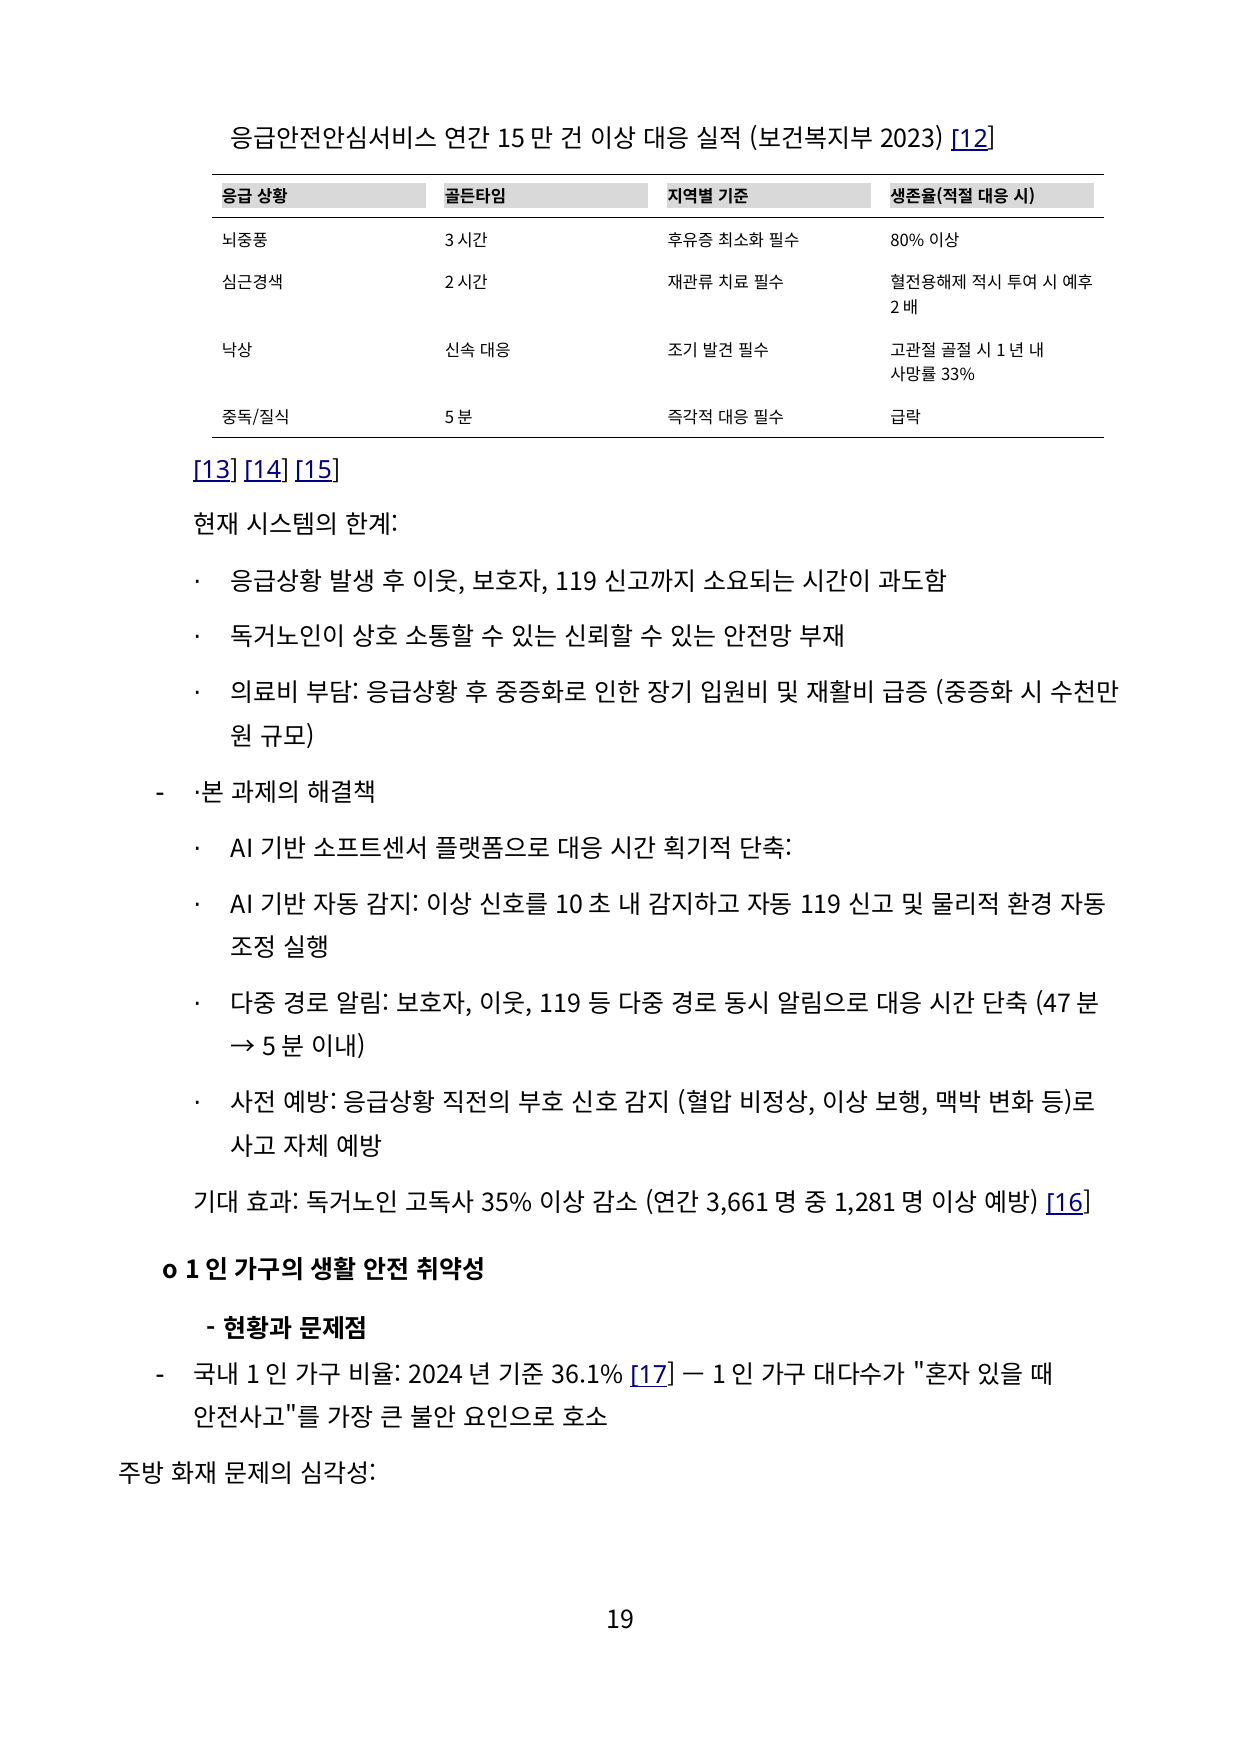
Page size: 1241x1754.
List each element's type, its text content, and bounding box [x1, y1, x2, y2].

table_header 응급 상황 [212, 175, 435, 217]
table_cell 신속 대응 [435, 327, 658, 394]
table_cell 2시간 [435, 260, 658, 327]
table_cell 즉각적 대응 필수 [658, 394, 881, 437]
table_cell 뇌중풍 [212, 218, 435, 260]
list 다중 경로 알림: 보호자, 이웃, 119 등 다중 경로 동시 알림으로 대응 시간 단축 (47분 → 5분 이내) [193, 983, 1122, 1063]
table_cell 3시간 [435, 218, 658, 260]
list [13] [14] [15] [156, 449, 1122, 485]
list AI 기반 자동 감지: 이상 신호를 10초 내 감지하고 자동 119 신고 및 물리적 환경 자동 조정 실행 [193, 884, 1122, 964]
list 의료비 부담: 응급상황 후 중증화로 인한 장기 입원비 및 재활비 급증 (중증화 시 수천만 원 규모) [193, 673, 1122, 752]
subtitle - 현황과 문제점 [207, 1308, 1122, 1344]
table_cell 혈전용해제 적시 투여 시 예후 2배 [881, 260, 1103, 327]
list 현재 시스템의 한계: [156, 505, 1122, 541]
list 기대 효과: 독거노인 고독사 35% 이상 감소 (연간 3,661명 중 1,281명 이상 예방) [16] [156, 1182, 1122, 1218]
list ⋅본 과제의 해결책 [156, 772, 1122, 808]
table_cell 심근경색 [212, 260, 435, 327]
table_header 생존율(적절 대응 시) [881, 175, 1103, 217]
list 독거노인이 상호 소통할 수 있는 신뢰할 수 있는 안전망 부재 [193, 617, 1122, 653]
table_cell 80% 이상 [881, 218, 1103, 260]
list 사전 예방: 응급상황 직전의 부호 신호 감지 (혈압 비정상, 이상 보행, 맥박 변화 등)로 사고 자체 예방 [193, 1083, 1122, 1162]
table_cell 조기 발견 필수 [658, 327, 881, 394]
table_cell 중독/질식 [212, 394, 435, 437]
table_header 골든타임 [435, 175, 658, 217]
text 주방 화재 문제의 심각성: [118, 1454, 1122, 1490]
list 응급상황 발생 후 이웃, 보호자, 119 신고까지 소요되는 시간이 과도함 [193, 561, 1122, 597]
table_header 지역별 기준 [658, 175, 881, 217]
list 응급안전안심서비스 연간 15만 건 이상 대응 실적 (보건복지부 2023) [12] [193, 118, 1122, 154]
table_cell 급락 [881, 394, 1103, 437]
table_cell 고관절 골절 시 1년 내 사망률 33% [881, 327, 1103, 394]
list 국내 1인 가구 비율: 2024년 기준 36.1% [17] — 1인 가구 대다수가 "혼자 있을 때 안전사고"를 가장 큰 불안 요인으로 호소 [156, 1354, 1122, 1434]
table_cell 낙상 [212, 327, 435, 394]
table_cell 5분 [435, 394, 658, 437]
table_cell 재관류 치료 필수 [658, 260, 881, 327]
subtitle o 1인 가구의 생활 안전 취약성 [162, 1250, 1122, 1286]
table_cell 후유증 최소화 필수 [658, 218, 881, 260]
list AI 기반 소프트센서 플랫폼으로 대응 시간 획기적 단축: [193, 828, 1122, 864]
